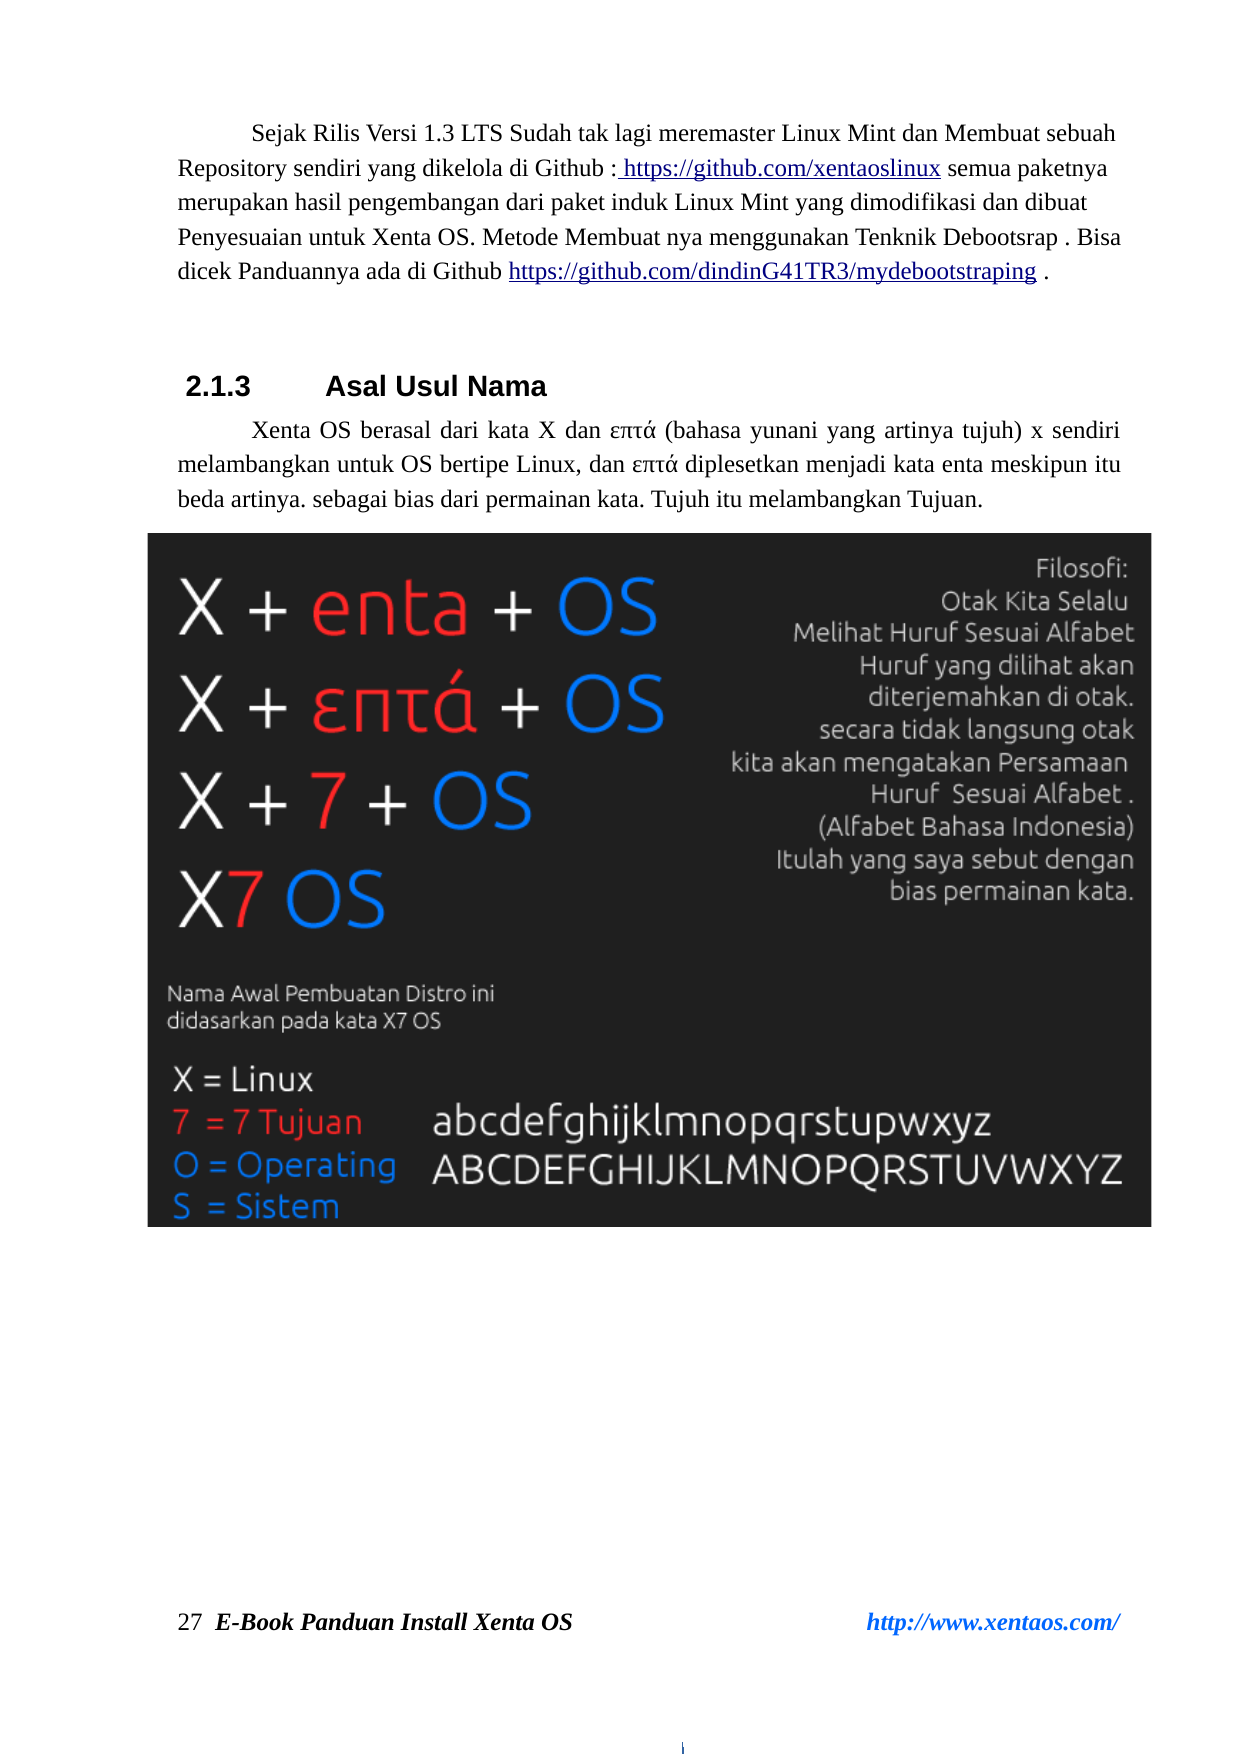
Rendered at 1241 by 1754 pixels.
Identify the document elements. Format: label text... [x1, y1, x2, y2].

text Xenta OS berasal dari kata X dan επτά (bahasa yunani yang artinya tujuh) x sendiri melambangkan untuk OS bertipe Linux, dan επτά diplesetkan menjadi kata enta meskipun itu beda artinya. sebagai bias dari permainan kata. Tujuh itu melambangkan Tujuan. [177, 415, 1122, 513]
subtitle Asal Usul Nama [177, 369, 1122, 402]
picture [147, 533, 1152, 1227]
text Sejak Rilis Versi 1.3 LTS Sudah tak lagi meremaster Linux Mint dan Membuat sebuah Repository sendiri yang dikelola di Github : https://github.com/xentaoslinux semua paketnya merupakan hasil pengembangan dari paket induk Linux Mint yang dimodifikasi dan dibuat Penyesuaian untuk Xenta OS. Metode Membuat nya menggunakan Tenknik Debootsrap . Bisa dicek Panduannya ada di Github https://github.com/dindinG41TR3/mydebootstraping . [177, 118, 1122, 285]
